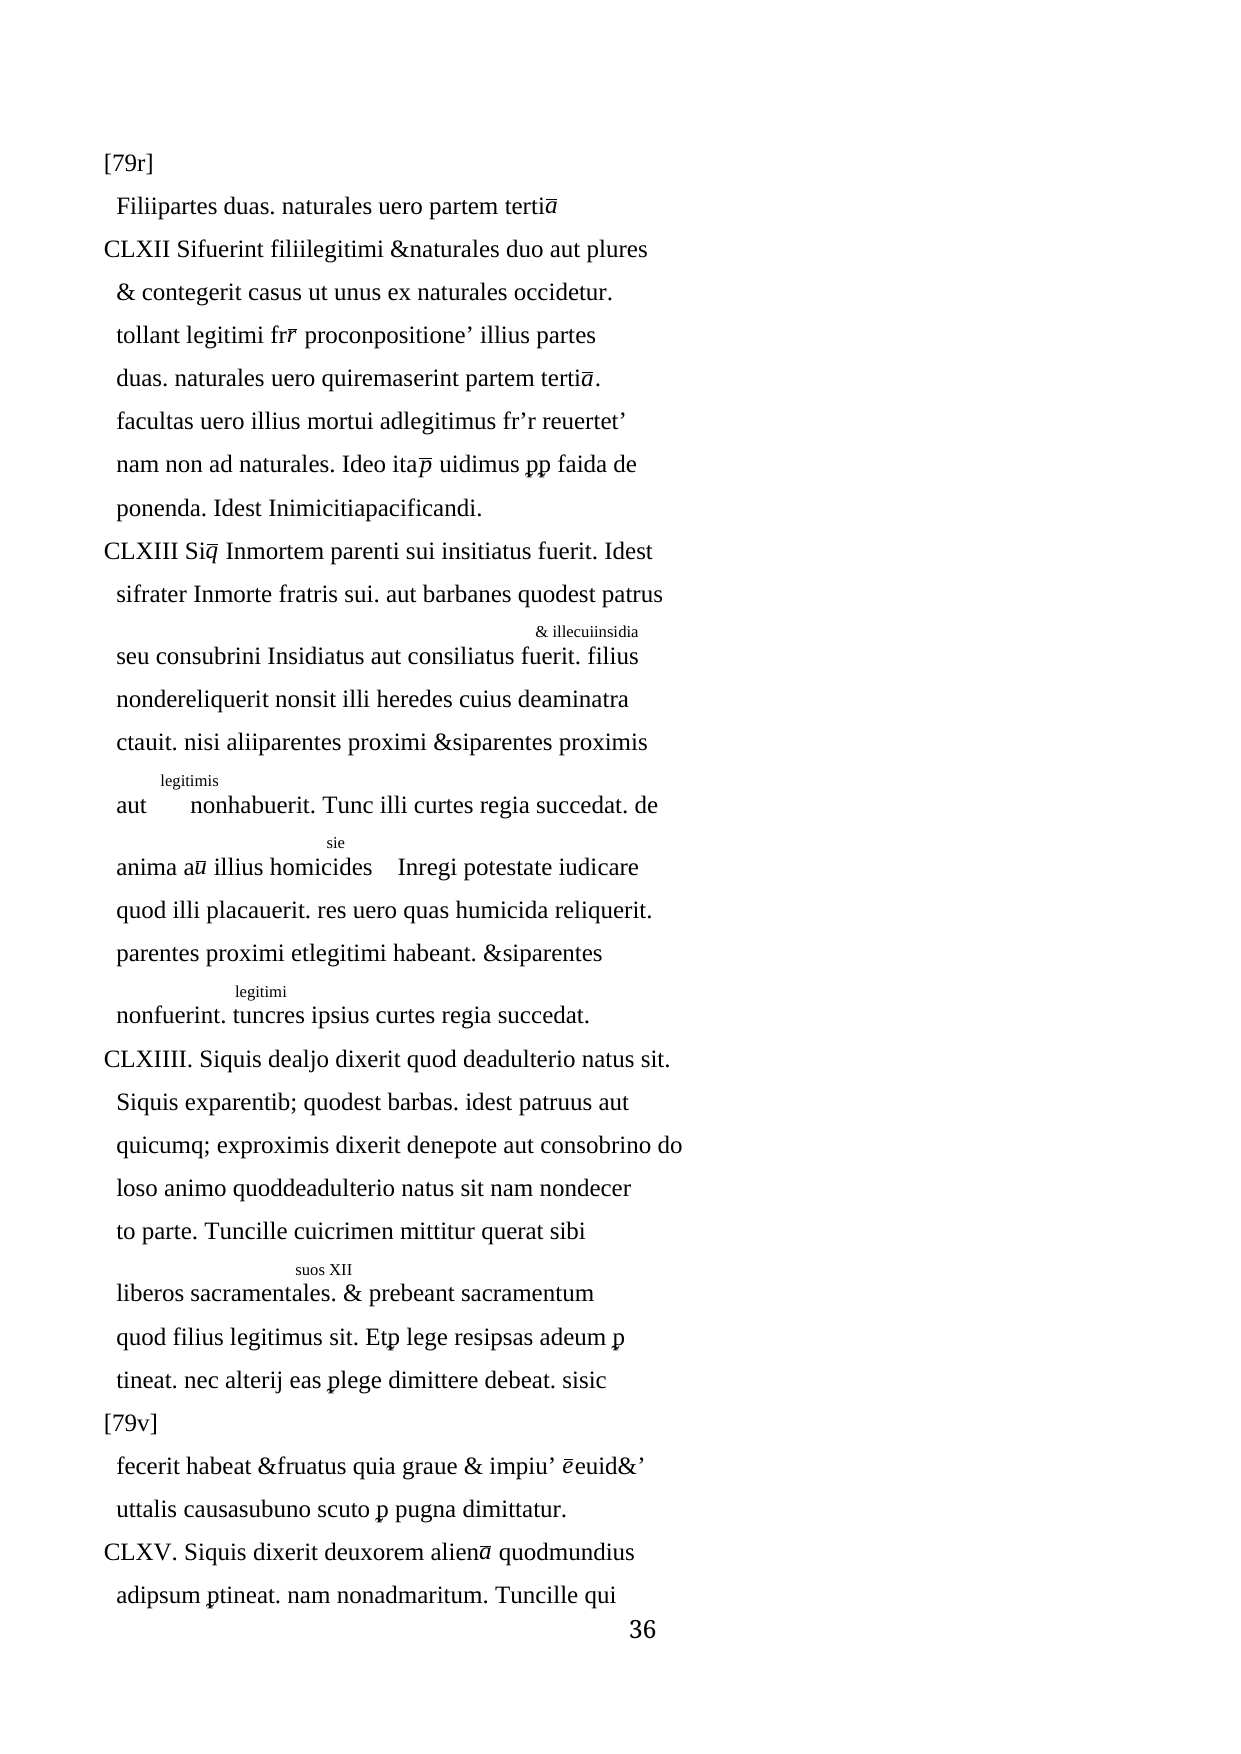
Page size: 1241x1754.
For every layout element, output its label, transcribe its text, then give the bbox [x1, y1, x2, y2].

text CLXIII Si Inmortem parenti sui insitiatus fuerit. Idest [103, 536, 1211, 564]
text Siquis exparentib; quodest barbas. idest patruus aut [103, 1087, 1211, 1116]
text [79v] [103, 1408, 1211, 1437]
text aut nonhabuerit. Tunc illi curtes regia succedat. de [103, 790, 1211, 818]
text tollant legitimi fr proconpositione’ illius partes [103, 320, 1211, 349]
text anima a illius homicides Inregi potestate iudicare [103, 852, 1211, 881]
text [79r] [103, 148, 1211, 176]
text CLXV. Siquis dixerit deuxorem alien quodmundius [103, 1537, 1211, 1566]
text adipsum ᵱtineat. nam nonadmaritum. Tuncille qui [103, 1580, 1211, 1609]
text loso animo quoddeadulterio natus sit nam nondecer [103, 1173, 1211, 1202]
text sifrater Inmorte fratris sui. aut barbanes quodest patrus [103, 579, 1211, 608]
text nondereliquerit nonsit illi heredes cuius deaminatra [103, 684, 1211, 713]
text ctauit. nisi aliiparentes proximi &siparentes proximis [103, 727, 1211, 756]
text legitimis [103, 771, 1211, 790]
text quicumq; exproximis dixerit denepote aut consobrino do [103, 1130, 1211, 1159]
text nonfuerint. tuncres ipsius curtes regia succedat. [103, 1001, 1211, 1029]
text & illecuiinsidia [103, 622, 1211, 641]
text tineat. nec alterij eas ᵱlege dimittere debeat. sisic [103, 1365, 1211, 1393]
text legitimi [103, 981, 1211, 1001]
text & contegerit casus ut unus ex naturales occidetur. [103, 277, 1211, 306]
text nam non ad naturales. Ideo ita uidimus ᵱᵱ faida de [103, 449, 1211, 478]
text fecerit habeat &fruatus quia graue & impiu’ euid&’ [103, 1451, 1211, 1480]
text quod filius legitimus sit. Etᵱ lege resipsas adeum ᵱ [103, 1322, 1211, 1350]
text ponenda. Idest Inimicitiapacificandi. [103, 493, 1211, 521]
text to parte. Tuncille cuicrimen mittitur querat sibi [103, 1216, 1211, 1245]
text sie [103, 833, 1211, 852]
text seu consubrini Insidiatus aut consiliatus fuerit. filius [103, 641, 1211, 670]
text Filiipartes duas. naturales uero partem terti [103, 191, 1211, 219]
text parentes proximi etlegitimi habeant. &siparentes [103, 938, 1211, 967]
text CLXII Sifuerint filiilegitimi &naturales duo aut plures [103, 234, 1211, 263]
text liberos sacramentales. & prebeant sacramentum [103, 1278, 1211, 1307]
text quod illi placauerit. res uero quas humicida reliquerit. [103, 895, 1211, 924]
text facultas uero illius mortui adlegitimus fr’r reuertet’ [103, 406, 1211, 435]
text CLXIIII. Siquis dealjo dixerit quod deadulterio natus sit. [103, 1044, 1211, 1072]
text suos XII [103, 1259, 1211, 1278]
text uttalis causasubuno scuto ᵱ pugna dimittatur. [103, 1494, 1211, 1523]
text duas. naturales uero quiremaserint partem terti. [103, 363, 1211, 392]
